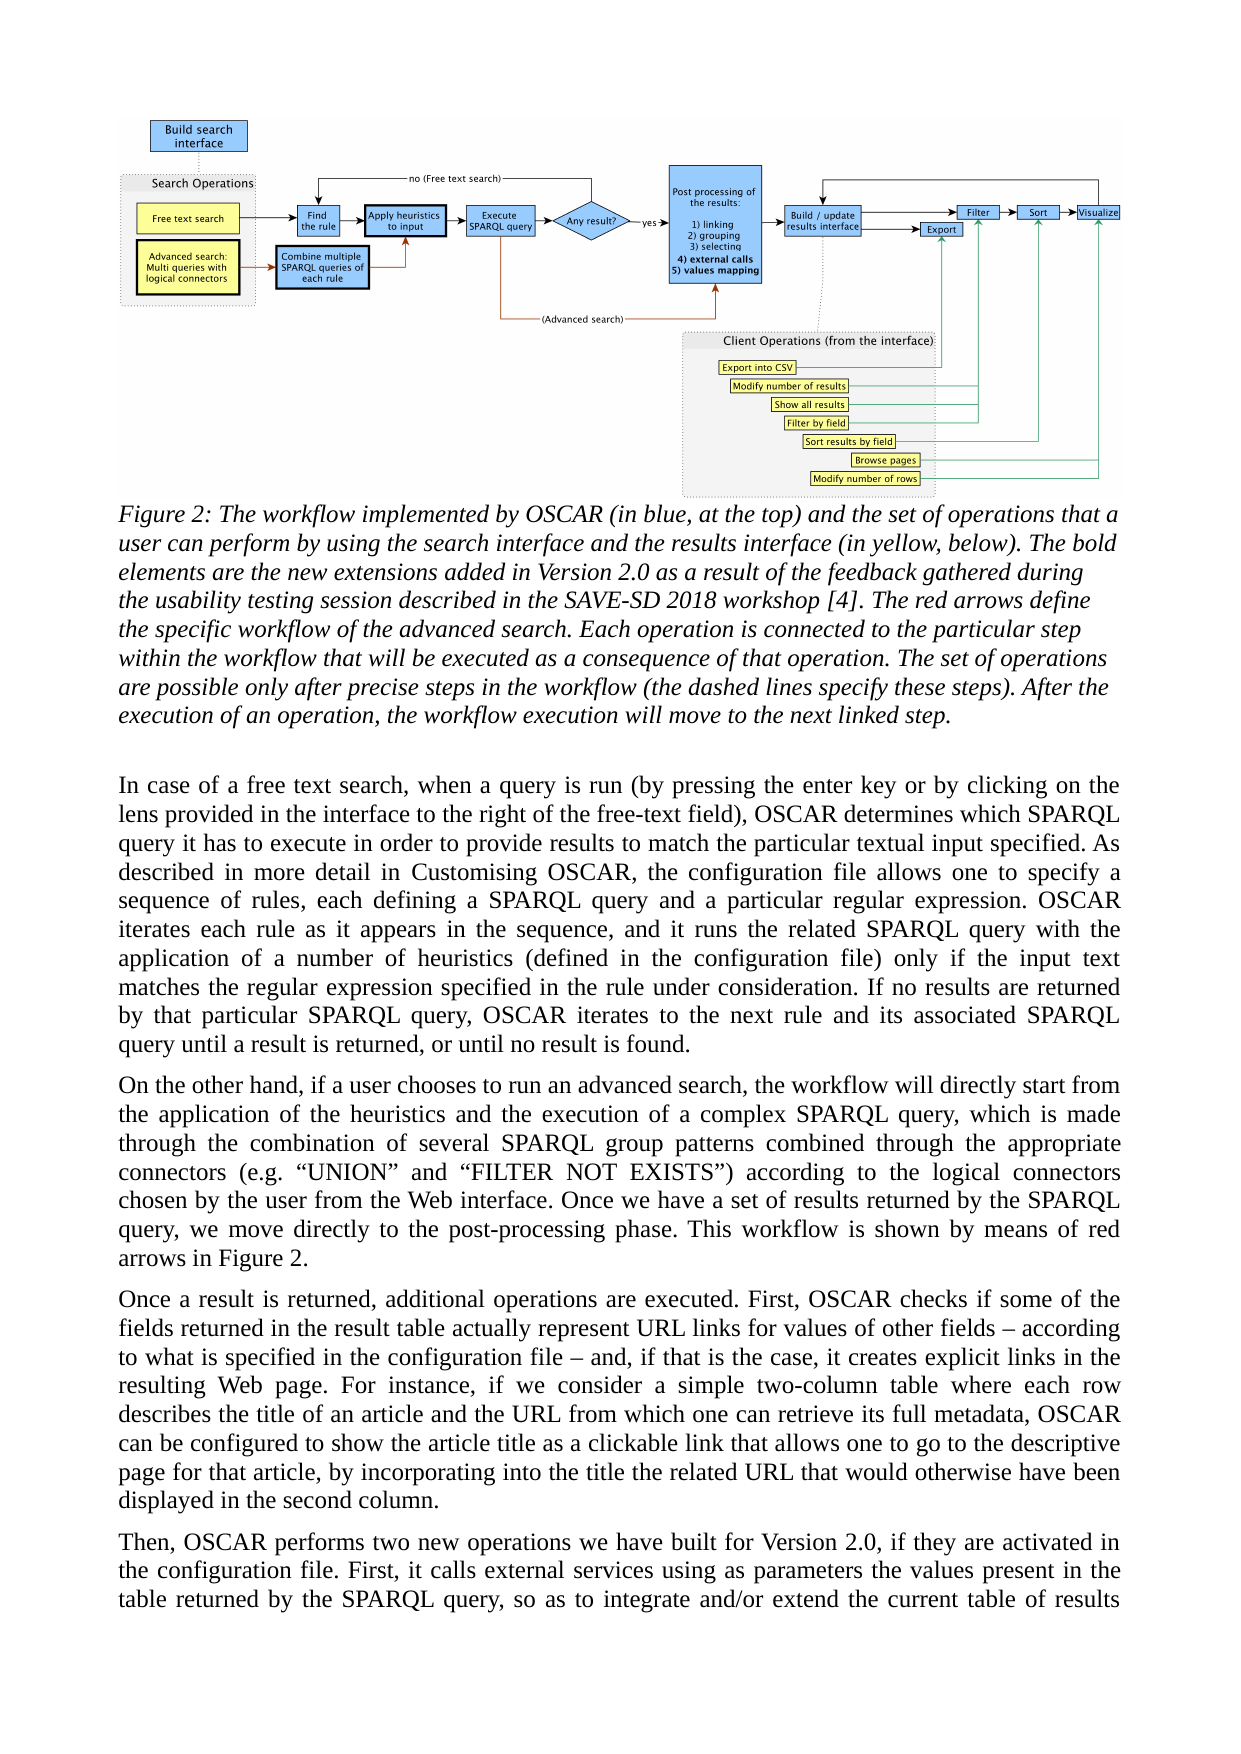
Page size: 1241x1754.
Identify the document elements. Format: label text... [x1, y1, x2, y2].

text Figure 2: The workflow implemented by OSCAR (in blue, at the top) and the set of operations that a user can perform by using the search interface and the results interface (in yellow, below). The bold elements are the new extensions added in Version 2.0 as a result of the feedback gathered during the usability testing session described in the SAVE-SD 2018 workshop [4]. The red arrows define the specific workflow of the advanced search. Each operation is connected to the particular step within the workflow that will be executed as a consequence of that operation. The set of operations are possible only after precise steps in the workflow (the dashed lines specify these steps). After the execution of an operation, the workflow execution will move to the next linked step. [118, 500, 1122, 729]
text Then, OSCAR performs two new operations we have built for Version 2.0, if they are activated in the configuration file. First, it calls external services using as parameters the values present in the table returned by the SPARQL query, so as to integrate and/or extend the current table of results [118, 1527, 1122, 1613]
text In case of a free text search, when a query is run (by pressing the enter key or by clicking on the lens provided in the interface to the right of the free-text field), OSCAR determines which SPARQL query it has to execute in order to provide results to match the particular textual input specified. As described in more detail in Customising OSCAR, the configuration file allows one to specify a sequence of rules, each defining a SPARQL query and a particular regular expression. OSCAR iterates each rule as it appears in the sequence, and it runs the related SPARQL query with the application of a number of heuristics (defined in the configuration file) only if the input text matches the regular expression specified in the rule under consideration. If no results are returned by that particular SPARQL query, OSCAR iterates to the next rule and its associated SPARQL query until a result is returned, or until no result is found. [118, 770, 1122, 1058]
text Once a result is returned, additional operations are executed. First, OSCAR checks if some of the fields returned in the result table actually represent URL links for values of other fields – according to what is specified in the configuration file – and, if that is the case, it creates explicit links in the resulting Web page. For instance, if we consider a simple two-column table where each row describes the title of an article and the URL from which one can retrieve its full metadata, OSCAR can be configured to show the article title as a clickable link that allows one to go to the descriptive page for that article, by incorporating into the title the related URL that would otherwise have been displayed in the second column. [118, 1284, 1122, 1514]
text On the other hand, if a user chooses to run an advanced search, the workflow will directly start from the application of the heuristics and the execution of a complex SPARQL query, which is made through the combination of several SPARQL group patterns combined through the appropriate connectors (e.g. “UNION” and “FILTER NOT EXISTS”) according to the logical connectors chosen by the user from the Web interface. Once we have a set of results returned by the SPARQL query, we move directly to the post-processing phase. This workflow is shown by means of red arrows in Figure 2. [118, 1070, 1122, 1272]
picture [118, 118, 1123, 500]
